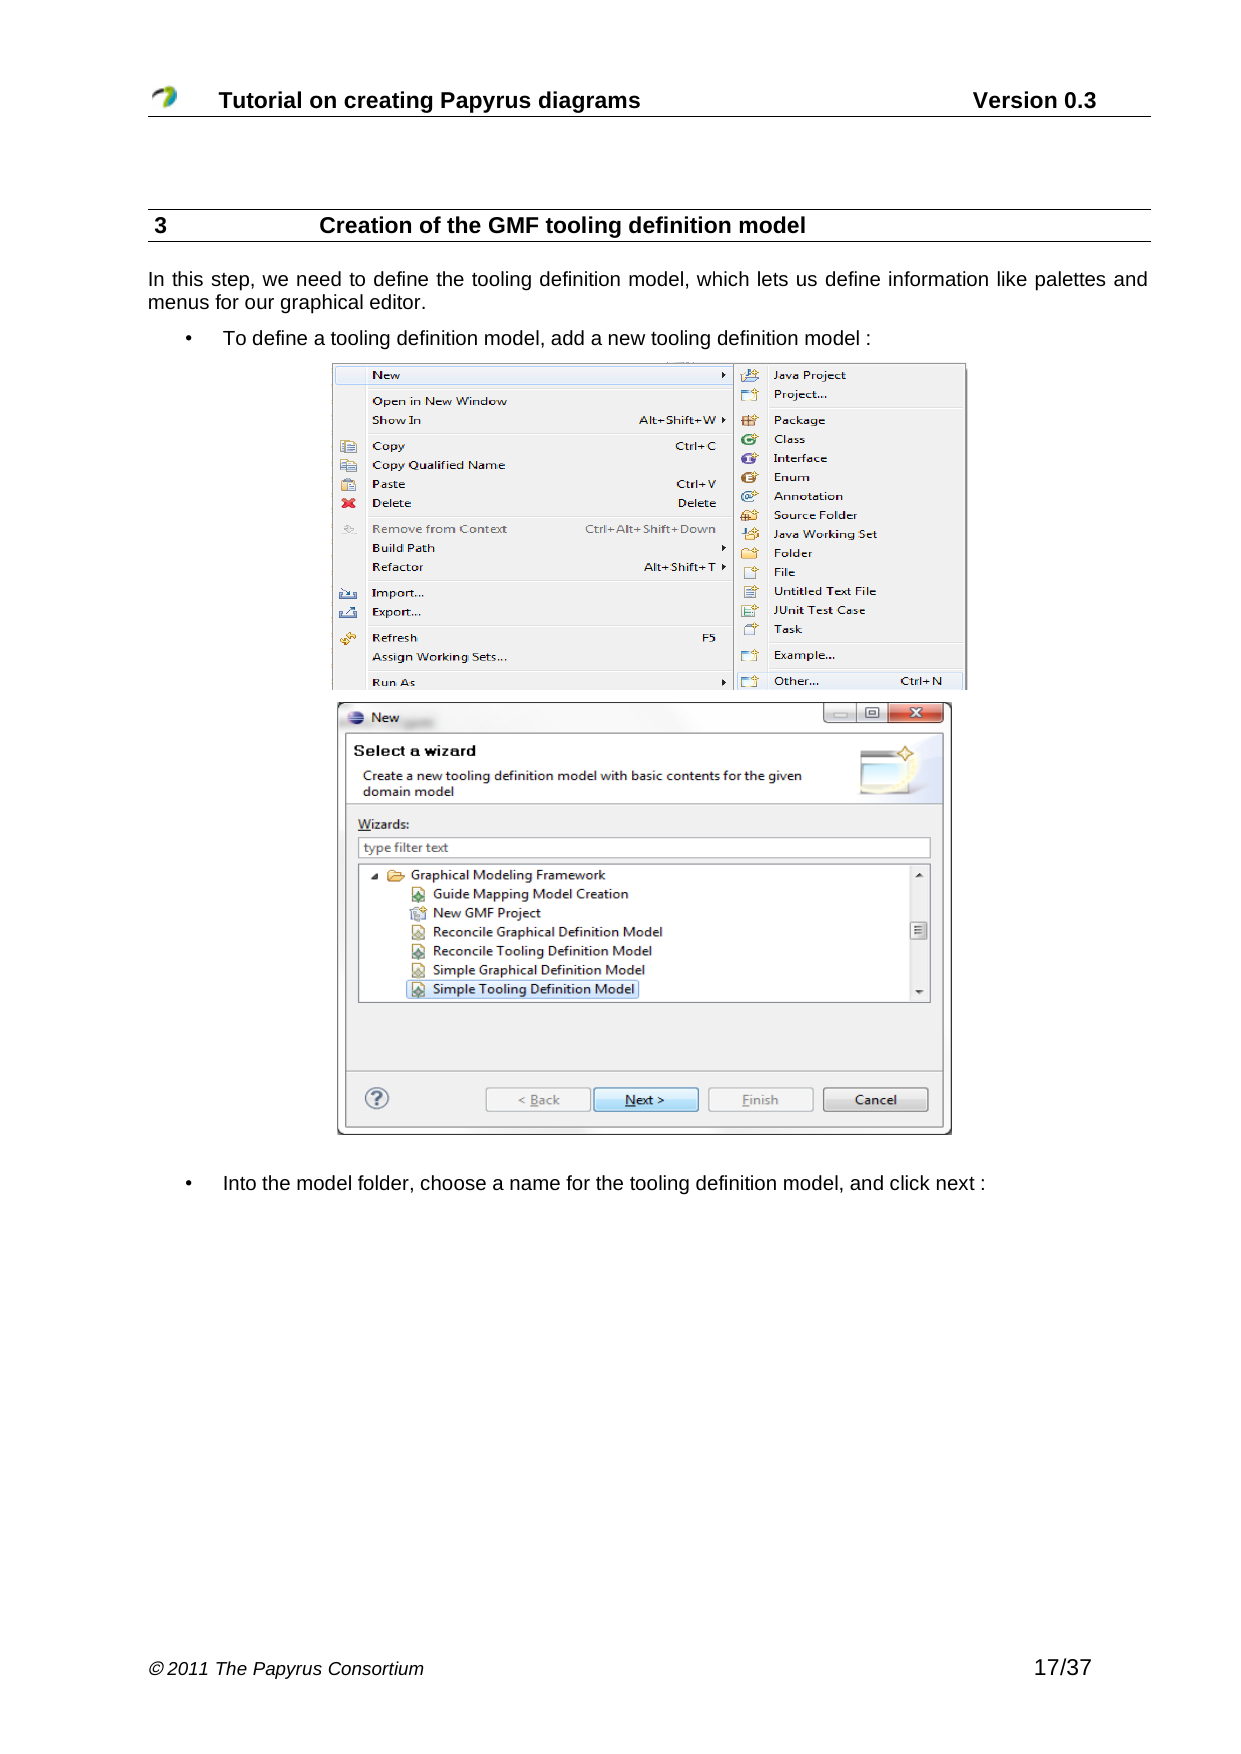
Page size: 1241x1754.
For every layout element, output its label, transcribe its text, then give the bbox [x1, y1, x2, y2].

list Into the model folder, choose a name for the tooling definition model, and click next : [185, 1171, 1151, 1194]
picture [337, 702, 952, 1135]
picture [152, 84, 177, 110]
subtitle Creation of the GMF tooling definition model [148, 210, 1151, 241]
list To define a tooling definition model, add a new tooling definition model : [185, 327, 1151, 350]
text In this step, we need to define the tooling definition model, which lets us define information like palettes and menus for our graphical editor. [148, 267, 1151, 314]
